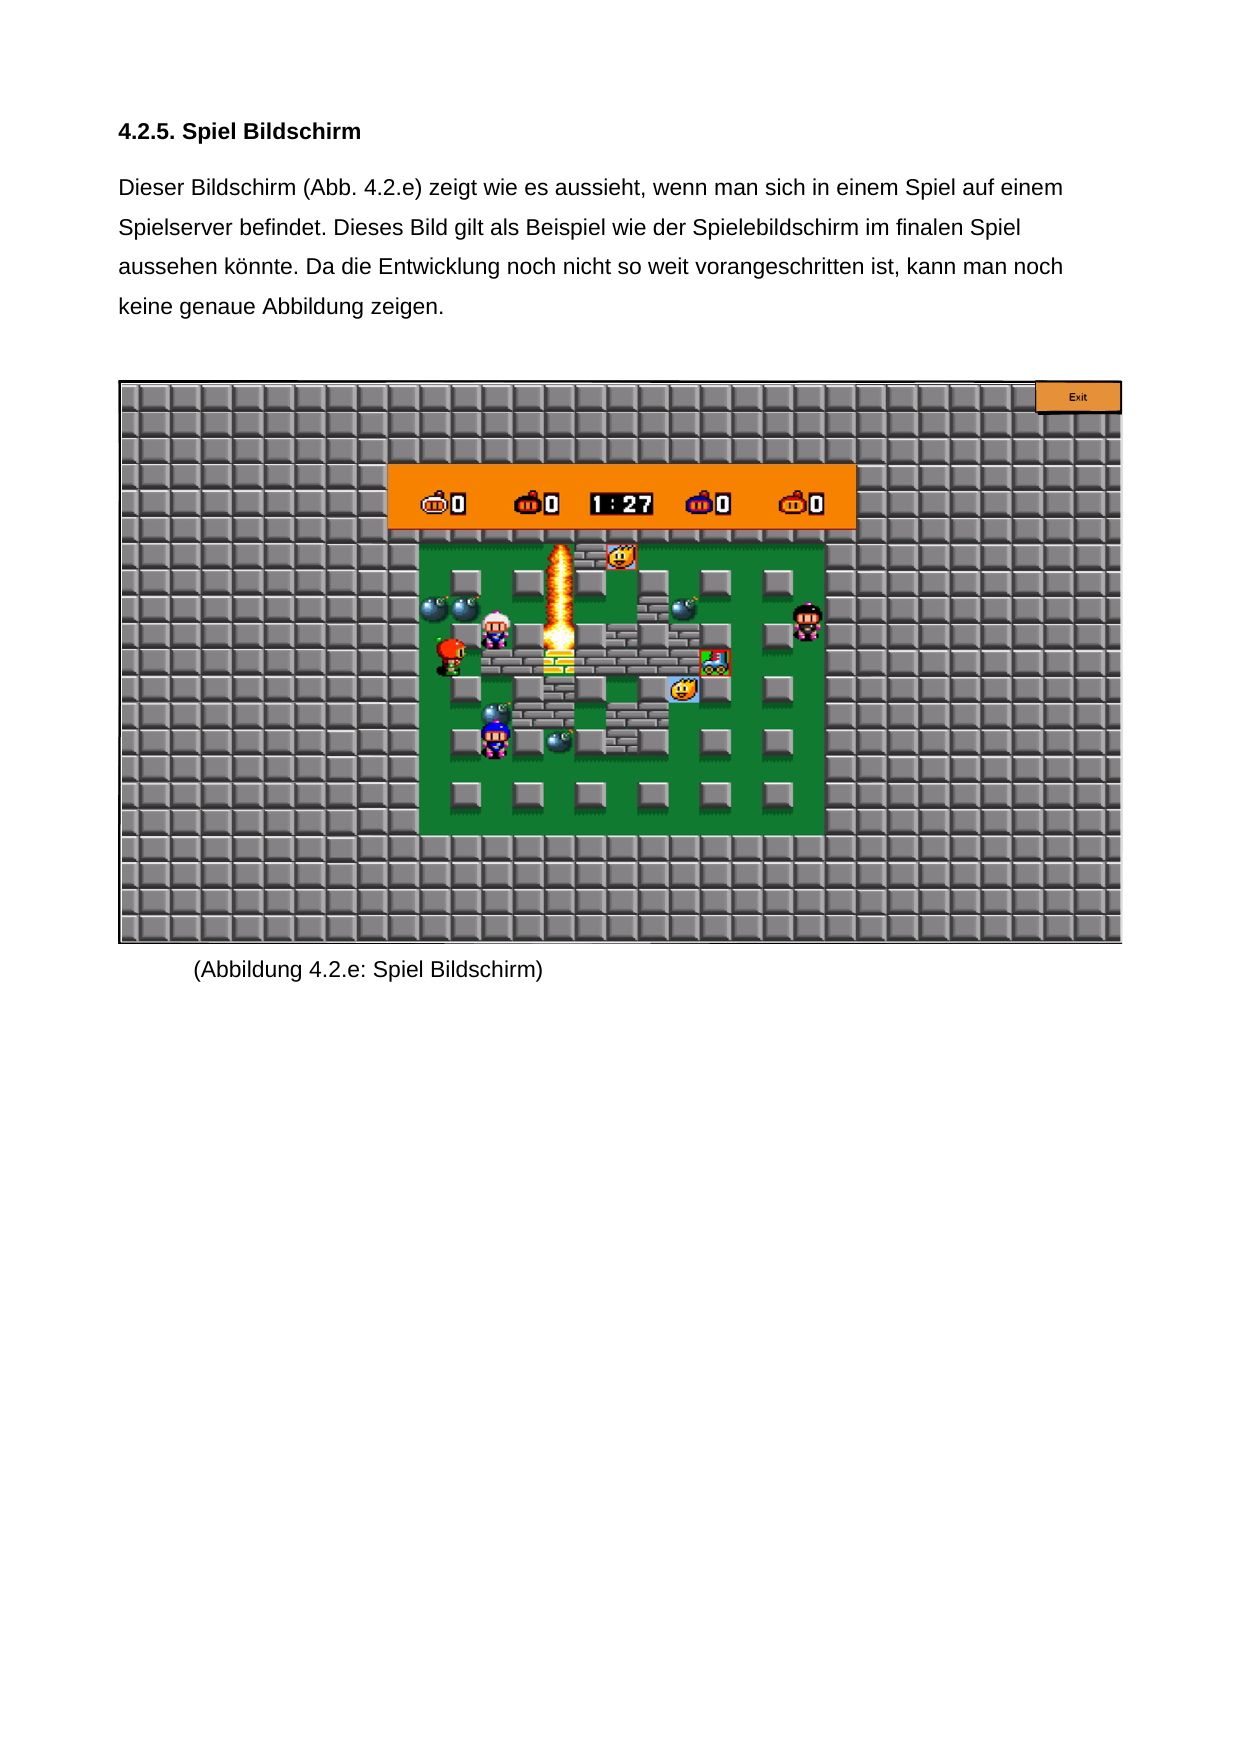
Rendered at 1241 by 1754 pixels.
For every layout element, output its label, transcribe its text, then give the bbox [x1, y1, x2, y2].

text Dieser Bildschirm (Abb. 4.2.e) zeigt wie es aussieht, wenn man sich in einem Spiel auf einem Spielserver befindet. Dieses Bild gilt als Beispiel wie der Spielebildschirm im finalen Spiel aussehen könnte. Da die Entwicklung noch nicht so weit vorangeschritten ist, kann man noch keine genaue Abbildung zeigen. [118, 174, 1122, 319]
text 4.2.5. Spiel Bildschirm [118, 118, 1122, 144]
text (Abbildung 4.2.e: Spiel Bildschirm) [118, 944, 1122, 983]
